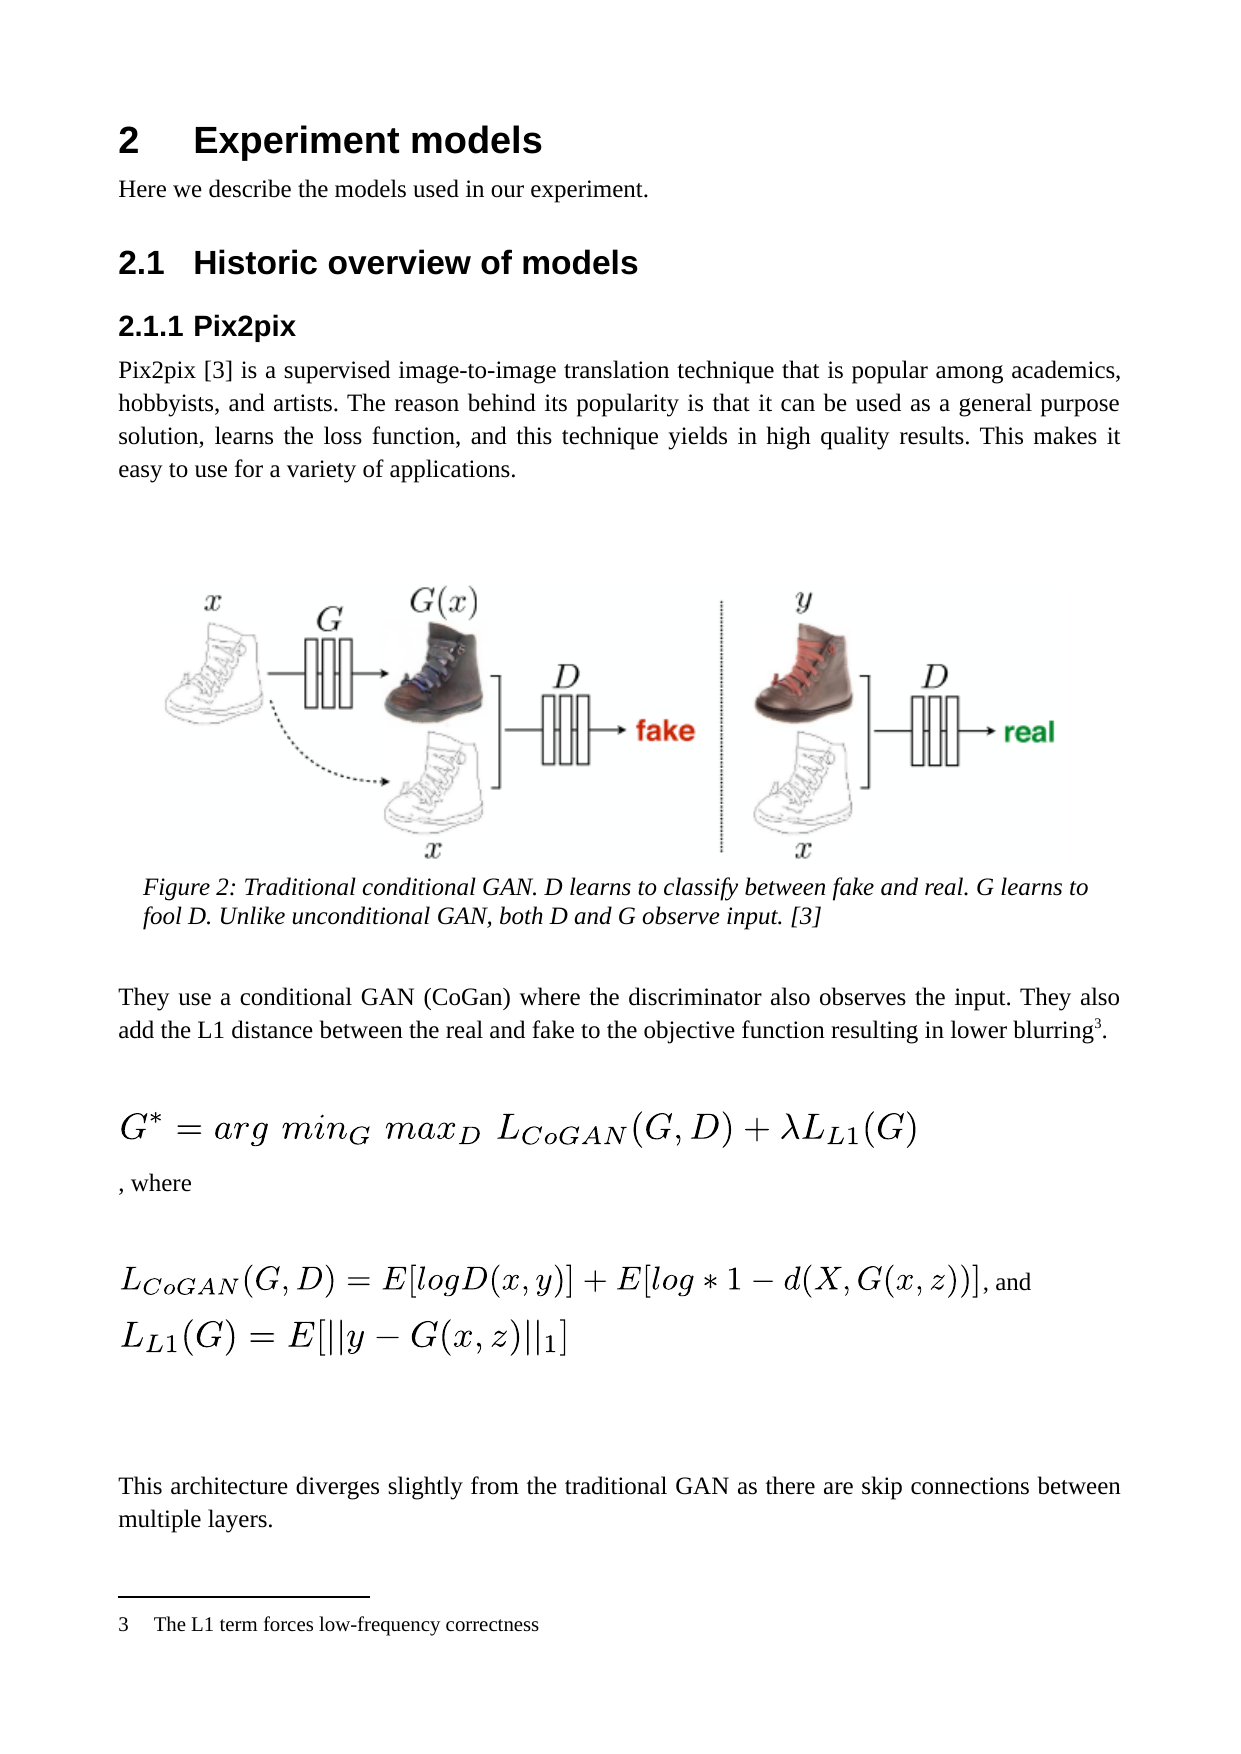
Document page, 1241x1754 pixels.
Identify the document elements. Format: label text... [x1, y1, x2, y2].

text , and [118, 1263, 1122, 1299]
text Here we describe the models used in our experiment. [118, 174, 1122, 203]
text This architecture diverges slightly from the traditional GAN as there are skip connections between multiple layers. [118, 1471, 1122, 1533]
subtitle Historic overview of models [118, 243, 1122, 281]
text The L1 term forces low-frequency correctness [118, 1612, 1122, 1636]
text They use a conditional GAN (CoGan) where the discriminator also observes the input. They also add the L1 distance between the real and fake to the objective function resulting in lower blurring. [118, 982, 1122, 1043]
text Figure 2: Traditional conditional GAN. D learns to classify between fake and real. G learns to fool D. Unlike unconditional GAN, both D and G observe input. [3]⁠ [143, 873, 1097, 930]
picture [142, 561, 1098, 873]
text Pix2pix [3]⁠ is a supervised image-to-image translation technique that is popular among academics, hobbyists, and artists. The reason behind its popularity is that it can be used as a general purpose solution, learns the loss function, and this technique yields in high quality results. This makes it easy to use for a variety of applications. [118, 355, 1122, 482]
subtitle Experiment models [118, 118, 1122, 162]
subtitle Pix2pix [118, 308, 1122, 342]
text , where [118, 1168, 1122, 1197]
